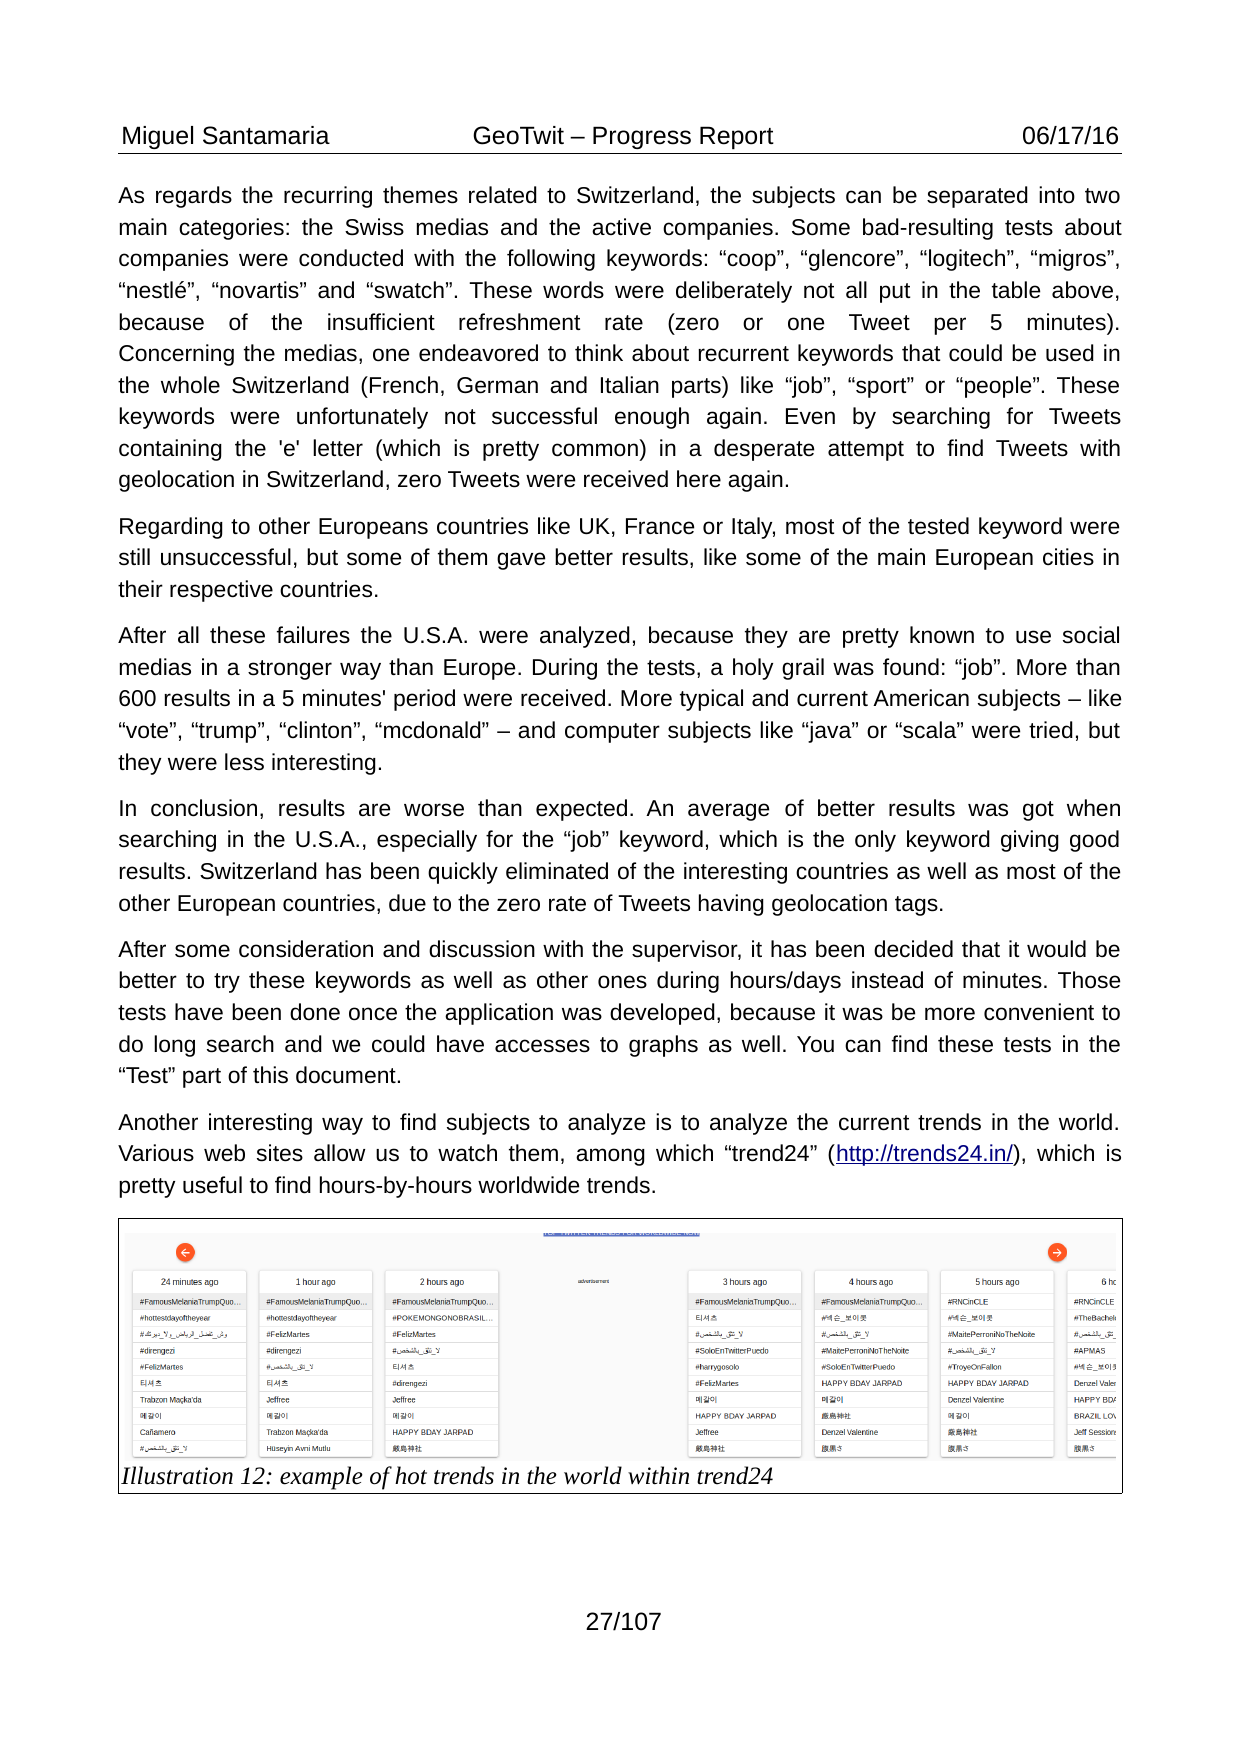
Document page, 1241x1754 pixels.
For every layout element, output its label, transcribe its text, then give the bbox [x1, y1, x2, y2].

picture [124, 1233, 1116, 1461]
text After all these failures the U.S.A. were analyzed, because they are pretty known to use social medias in a stronger way than Europe. During the tests, a holy grail was found: “job”. More than 600 results in a 5 minutes' period were received. More typical and current American subjects – like “vote”, “trump”, “clinton”, “mcdonald” – and computer subjects like “java” or “scala” were tried, but they were less interesting. [118, 622, 1122, 775]
text Another interesting way to find subjects to analyze is to analyze the current trends in the world. Various web sites allow us to watch them, among which “trend24” (http://trends24.in/), which is pretty useful to find hours-by-hours worldwide trends. [118, 1108, 1122, 1198]
text Illustration 12: example of hot trends in the world within trend24 [121, 1233, 1119, 1490]
text In conclusion, results are worse than expected. An average of better results was got when searching in the U.S.A., especially for the “job” keyword, which is the only keyword giving good results. Switzerland has been quickly eliminated of the interesting countries as well as most of the other European countries, due to the zero rate of Tweets having geolocation tags. [118, 795, 1122, 916]
text After some consideration and discussion with the supervisor, it has been decided that it would be better to try these keywords as well as other ones during hours/days instead of minutes. Those tests have been done once the application was developed, because it was be more convenient to do long search and we could have accesses to graphs as well. You can find these tests in the “Test” part of this document. [118, 936, 1122, 1088]
text As regards the recurring themes related to Switzerland, the subjects can be separated into two main categories: the Swiss medias and the active companies. Some bad-resulting tests about companies were conducted with the following keywords: “coop”, “glencore”, “logitech”, “migros”, “nestlé”, “novartis” and “swatch”. These words were deliberately not all put in the table above, because of the insufficient refreshment rate (zero or one Tweet per 5 minutes). Concerning the medias, one endeavored to think about recurrent keywords that could be used in the whole Switzerland (French, German and Italian parts) like “job”, “sport” or “people”. These keywords were unfortunately not successful enough again. Even by searching for Tweets containing the 'e' letter (which is pretty common) in a desperate attempt to find Tweets with geolocation in Switzerland, zero Tweets were received here again. [118, 182, 1122, 493]
text Regarding to other Europeans countries like UK, France or Italy, most of the tested keyword were still unsuccessful, but some of them gave better results, like some of the main European cities in their respective countries. [118, 513, 1122, 602]
